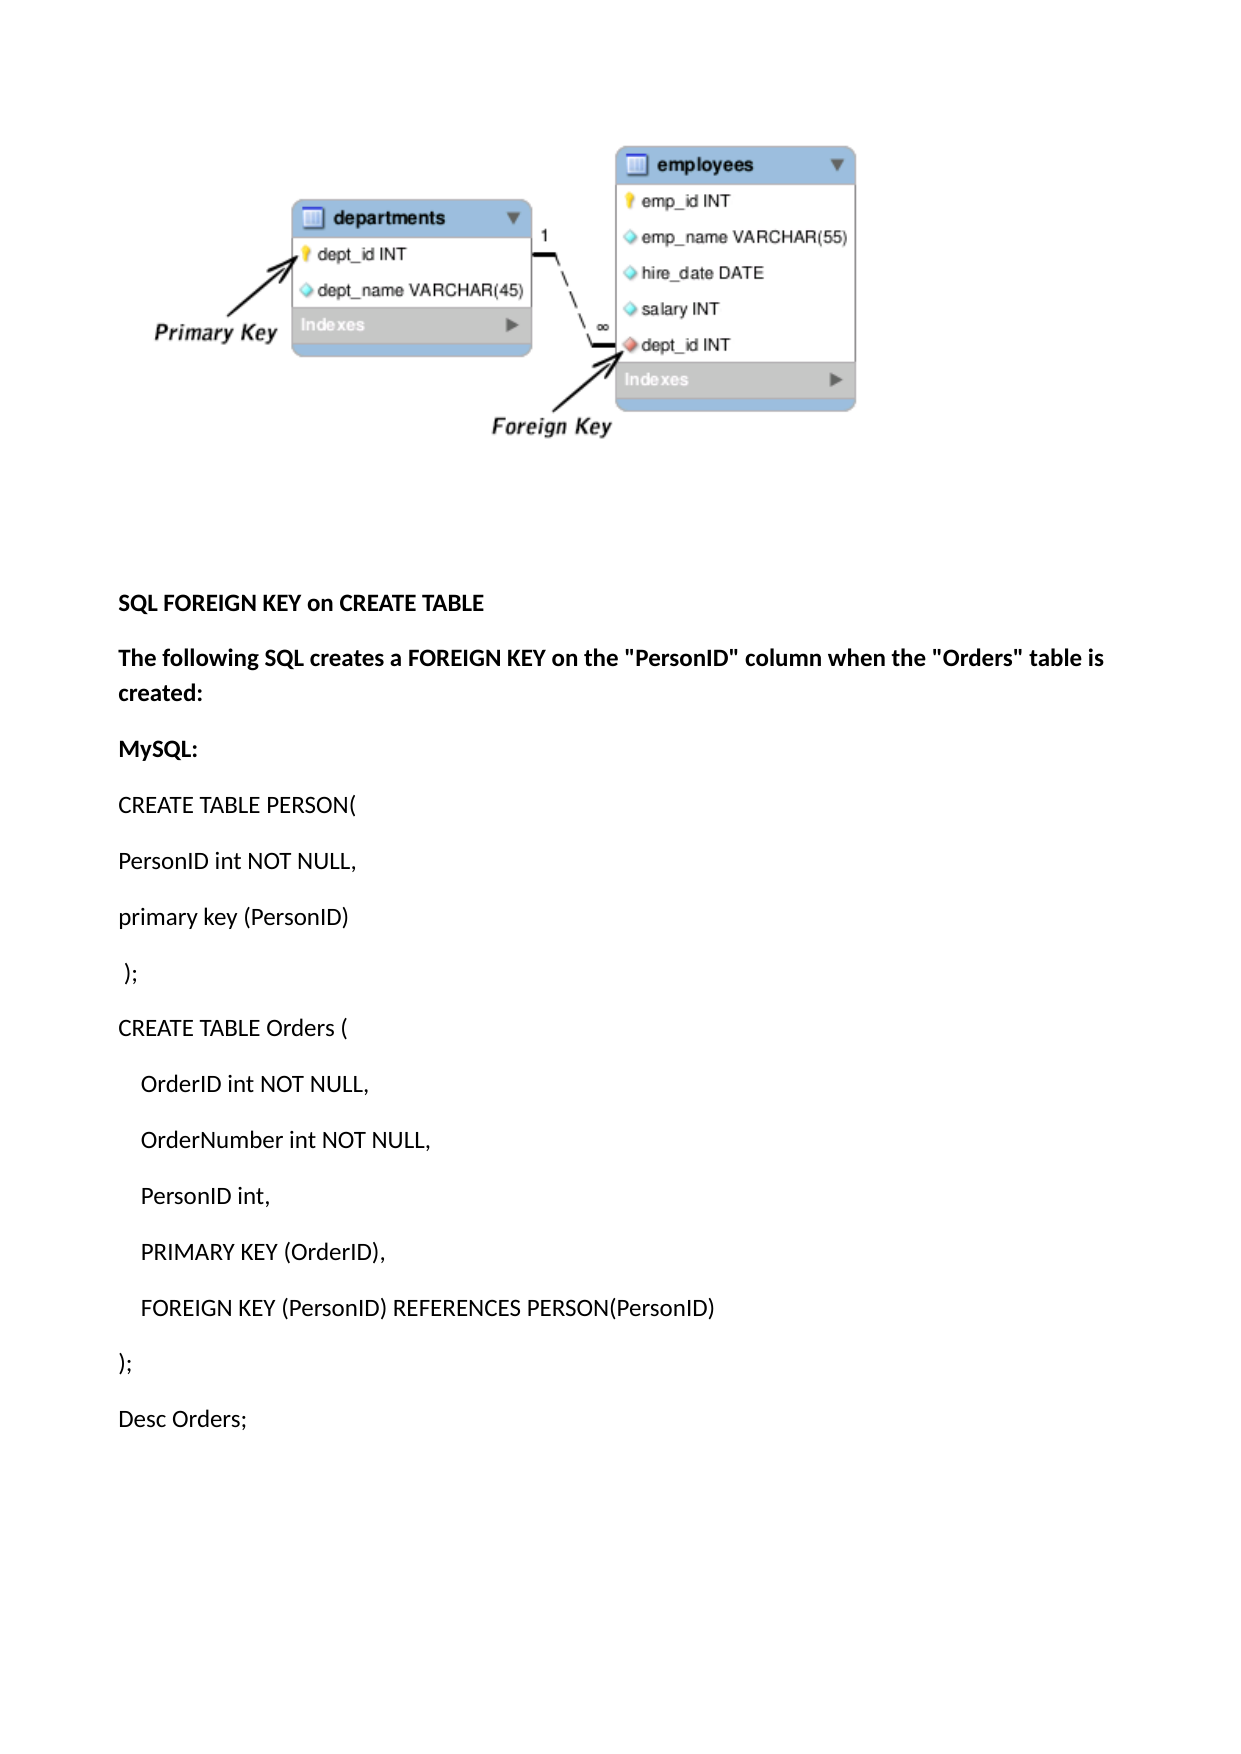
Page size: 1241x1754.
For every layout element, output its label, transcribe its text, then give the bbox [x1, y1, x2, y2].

text ); [118, 957, 1122, 987]
text ); [118, 1348, 1122, 1378]
text PersonID int, [118, 1180, 1122, 1211]
text PersonID int NOT NULL, [118, 845, 1122, 876]
text OrderNumber int NOT NULL, [118, 1124, 1122, 1155]
text CREATE TABLE Orders ( [118, 1013, 1122, 1043]
text The following SQL creates a FOREIGN KEY on the "PersonID" column when the "Orders" table is created: [118, 643, 1122, 708]
text Desc Orders; [118, 1403, 1122, 1434]
text OrderID int NOT NULL, [118, 1068, 1122, 1099]
text PRIMARY KEY (OrderID), [118, 1236, 1122, 1266]
text primary key (PersonID) [118, 901, 1122, 931]
text SQL FOREIGN KEY on CREATE TABLE [118, 587, 1122, 617]
text CREATE TABLE PERSON( [118, 789, 1122, 820]
text MySQL: [118, 733, 1122, 764]
text FOREIGN KEY (PersonID) REFERENCES PERSON(PersonID) [118, 1292, 1122, 1322]
